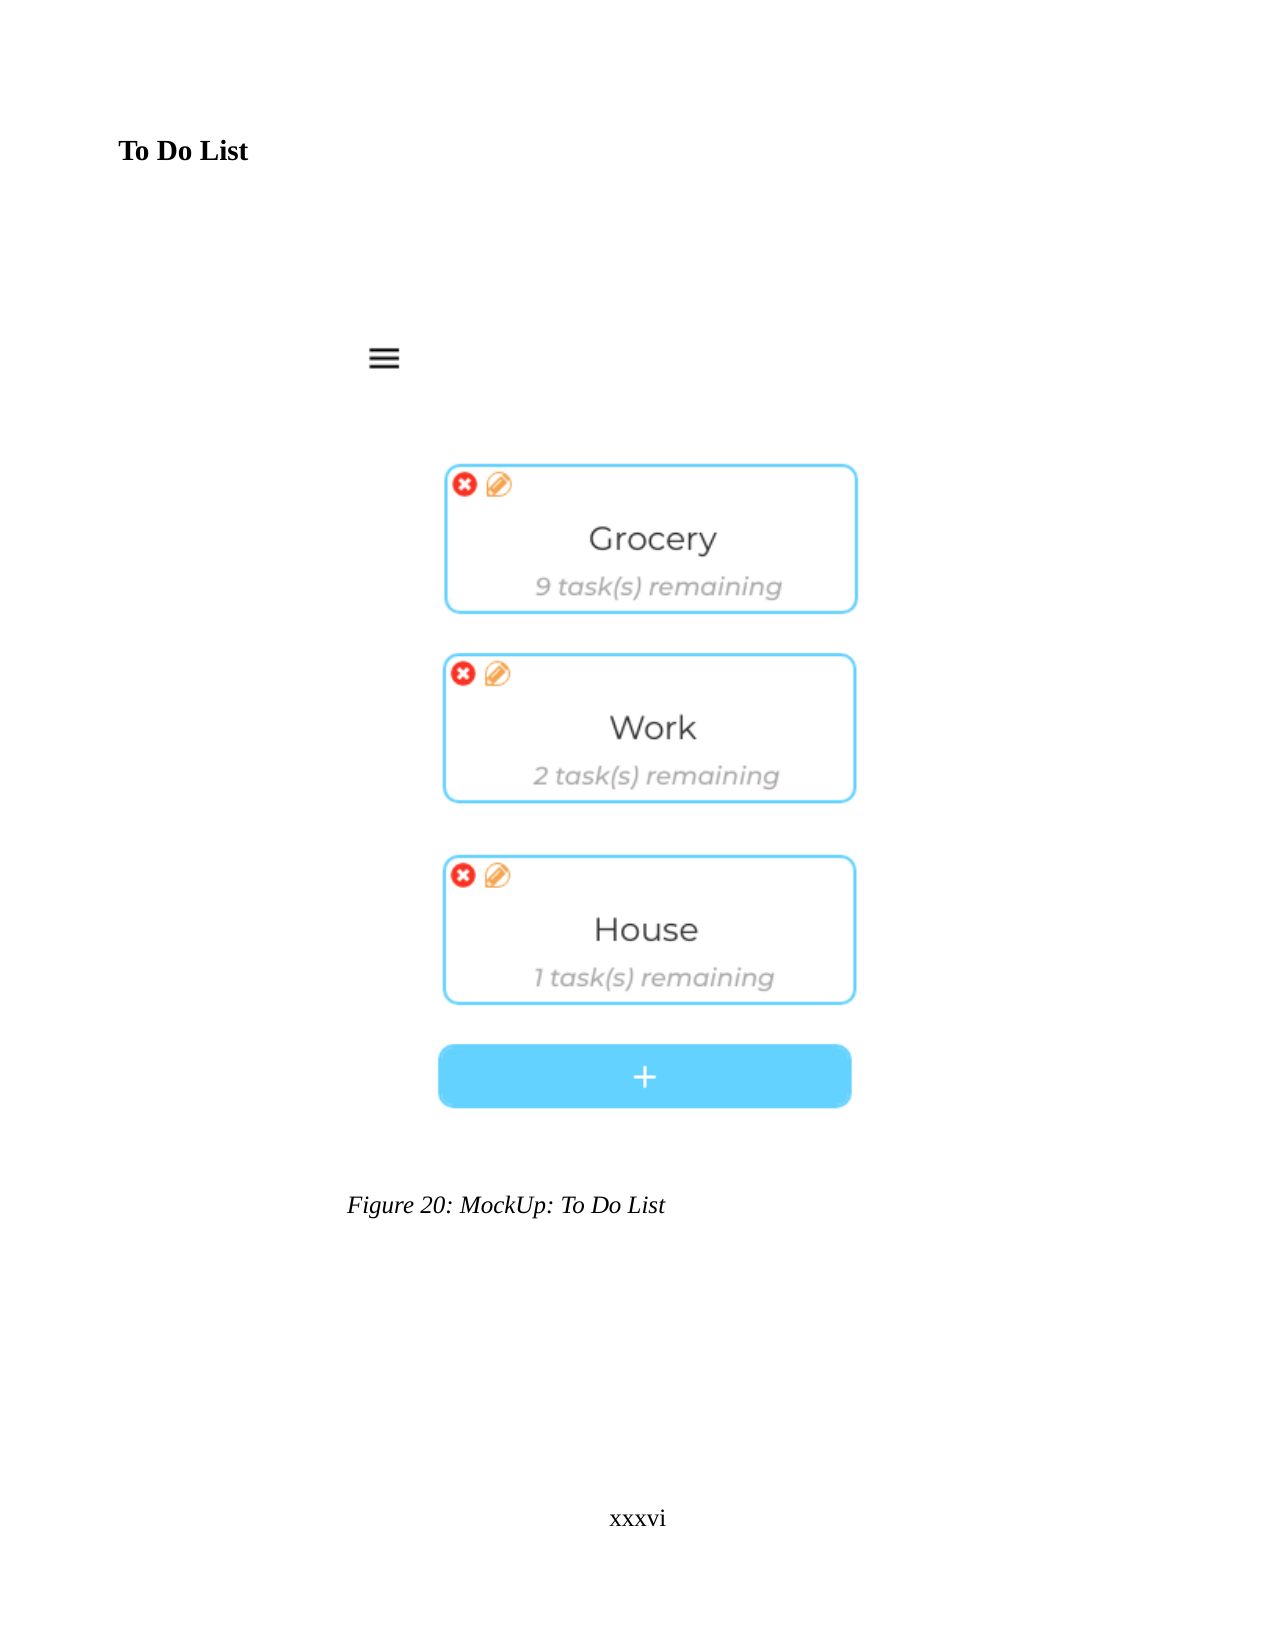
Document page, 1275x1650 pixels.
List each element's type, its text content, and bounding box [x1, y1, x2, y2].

picture [346, 290, 957, 1191]
text Figure 20: MockUp: To Do List [347, 1191, 956, 1219]
subtitle To Do List [118, 133, 1157, 166]
subtitle [347, 277, 956, 290]
